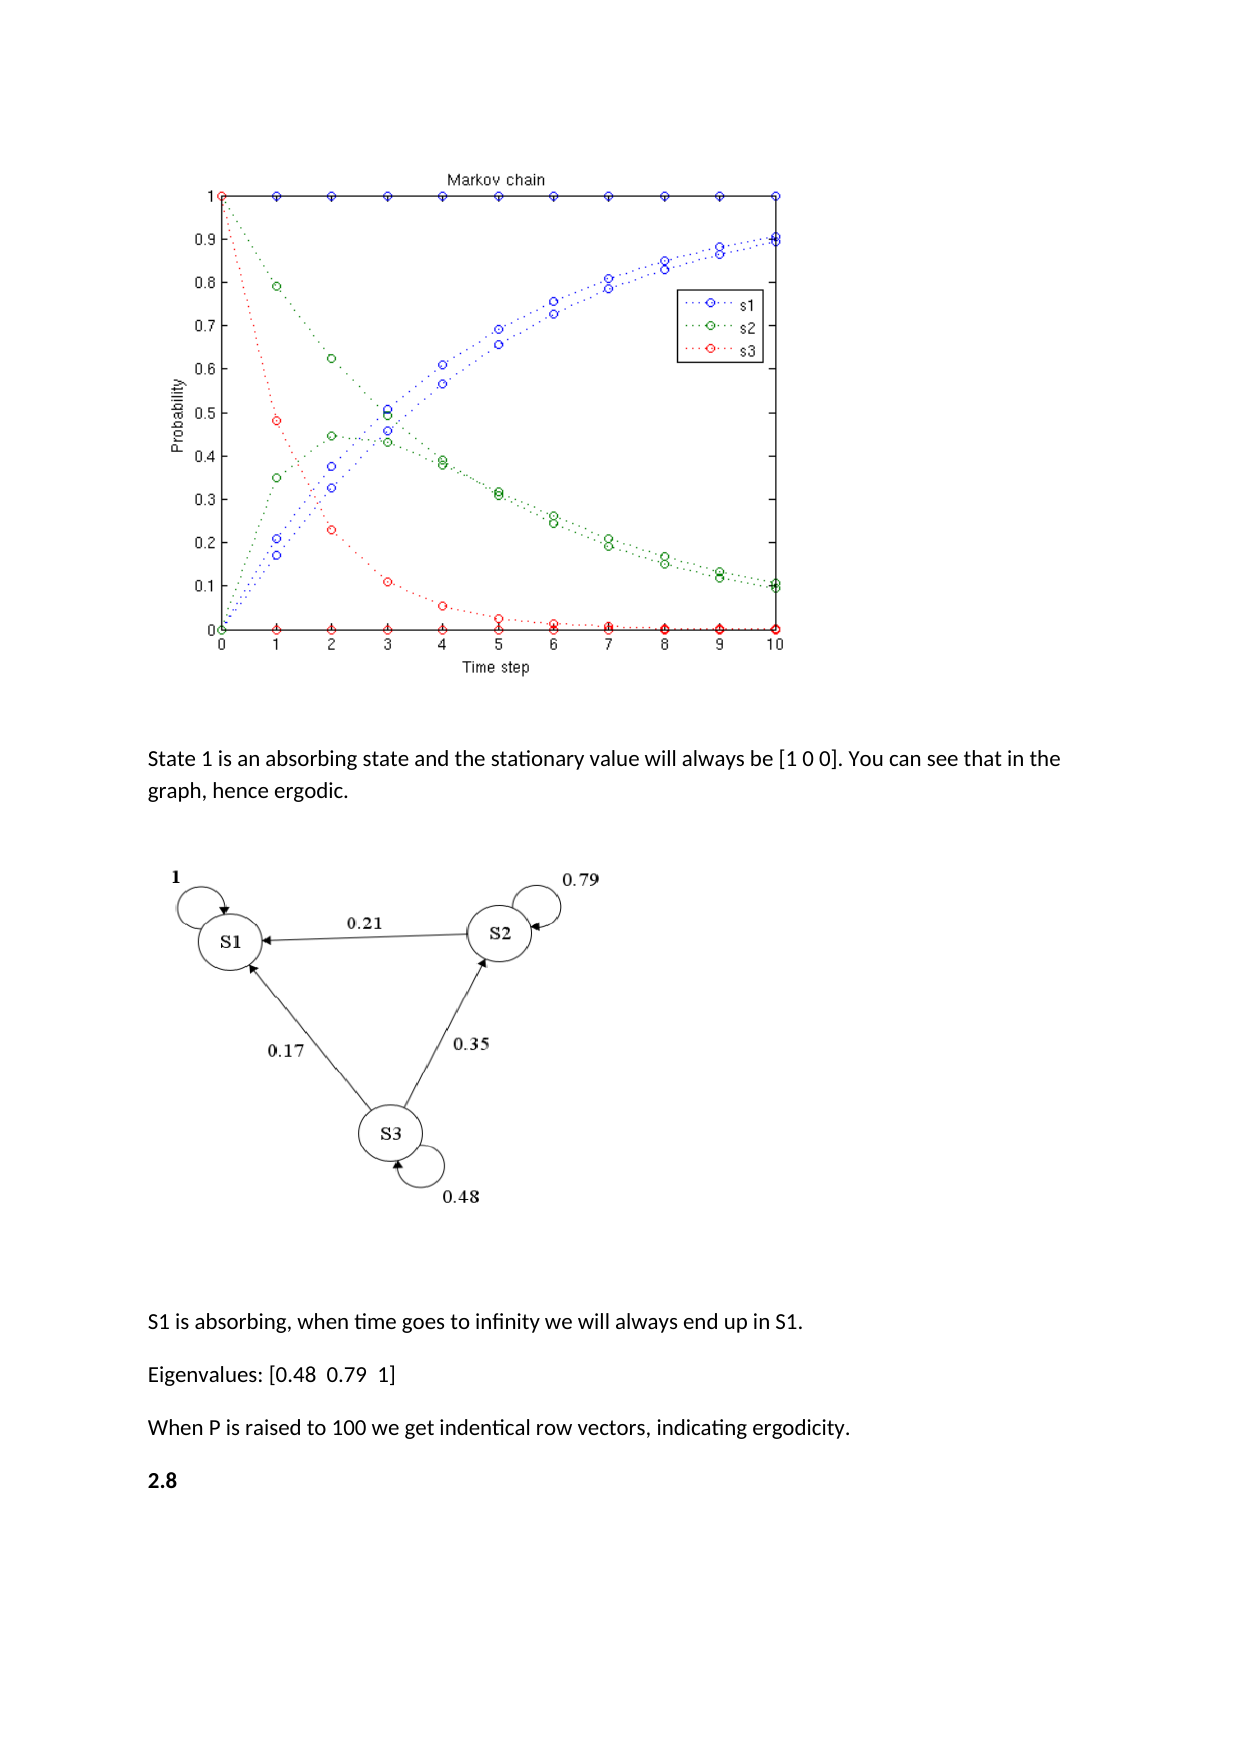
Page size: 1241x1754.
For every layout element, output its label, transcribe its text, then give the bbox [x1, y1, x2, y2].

text Eigenvalues: [0.48 0.79 1] [148, 1360, 1093, 1388]
text S1 is absorbing, when time goes to infinity we will always end up in S1. [148, 1307, 1093, 1335]
picture [157, 849, 638, 1221]
picture [128, 155, 843, 688]
text When P is raised to 100 we get indentical row vectors, indicating ergodicity. [148, 1413, 1093, 1441]
text 2.8 [148, 1466, 1093, 1494]
text State 1 is an absorbing state and the stationary value will always be [1 0 0]. You can see that in the graph, hence ergodic. [148, 744, 1093, 804]
